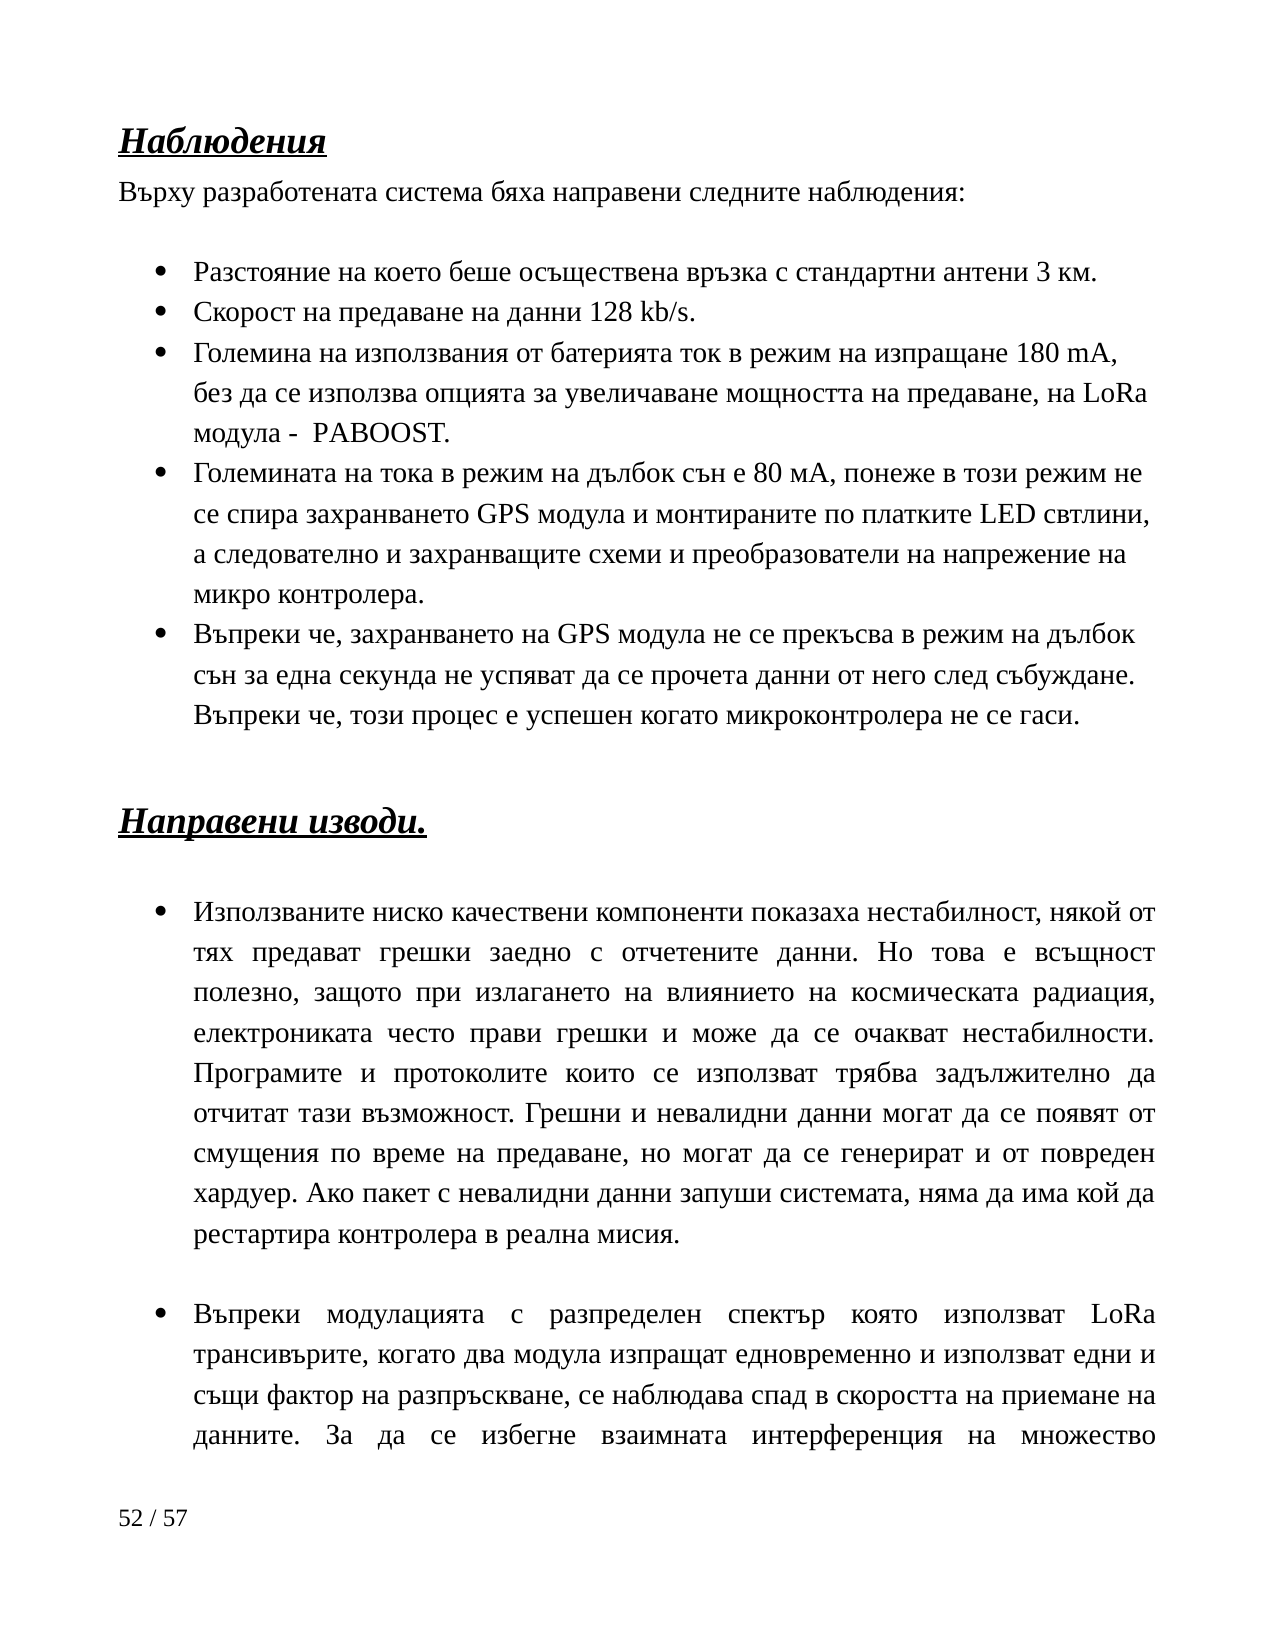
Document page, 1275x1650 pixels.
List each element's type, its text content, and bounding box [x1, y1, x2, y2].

list Големина на използвания от батерията ток в режим на изпращане 180 mA, без да се използва опцията за увеличаване мощността на предаване, на LoRa модула - PАBOOST. [156, 335, 1157, 449]
list Скорост на предаване на данни 128 kb/s. [156, 294, 1157, 328]
list Разстояние на което беше осъществена връзка с стандартни антени 3 км. [156, 254, 1157, 288]
list Големината на тока в режим на дълбок сън е 80 мА, понеже в този режим не се спира захранването GPS модула и монтираните по платките LED свтлини, а следователно и захранващите схеми и преобразователи на напрежение на микро контролера. [156, 456, 1157, 610]
list Въпреки че, захранването на GPS модула не се прекъсва в режим на дълбок сън за една секунда не успяват да се прочета данни от него след събуждане. Въпреки че, този процес е успешен когато микроконтролера не се гаси. [156, 616, 1157, 731]
list Използваните ниско качествени компоненти показаха нестабилност, някой от тях предават грешки заедно с отчетените данни. Но това е всъщност полезно, защото при излагането на влиянието на космическата радиация, електрониката често прави грешки и може да се очакват нестабилности. Програмите и протоколите които се използват трябва задължително да отчитат тази възможност. Грешни и невалидни данни могат да се появят от смущения по време на предаване, но могат да се генерират и от повреден хардуер. Ако пакет с невалидни данни запуши системата, няма да има кой да рестартира контролера в реална мисия. [156, 894, 1157, 1249]
list Въпреки модулацията с разпределен спектър която използват LoRa трансивърите, когато два модула изпращат едновременно и използват едни и същи фактор на разпръскване, се наблюдава спад в скоростта на приемане на данните. За да се избегне взаимната интерференция на множество [156, 1296, 1157, 1451]
subtitle Наблюдения [118, 118, 1157, 161]
subtitle Направени изводи. [118, 798, 1157, 841]
text Върху разработената система бяха направени следните наблюдения: [118, 174, 1157, 207]
